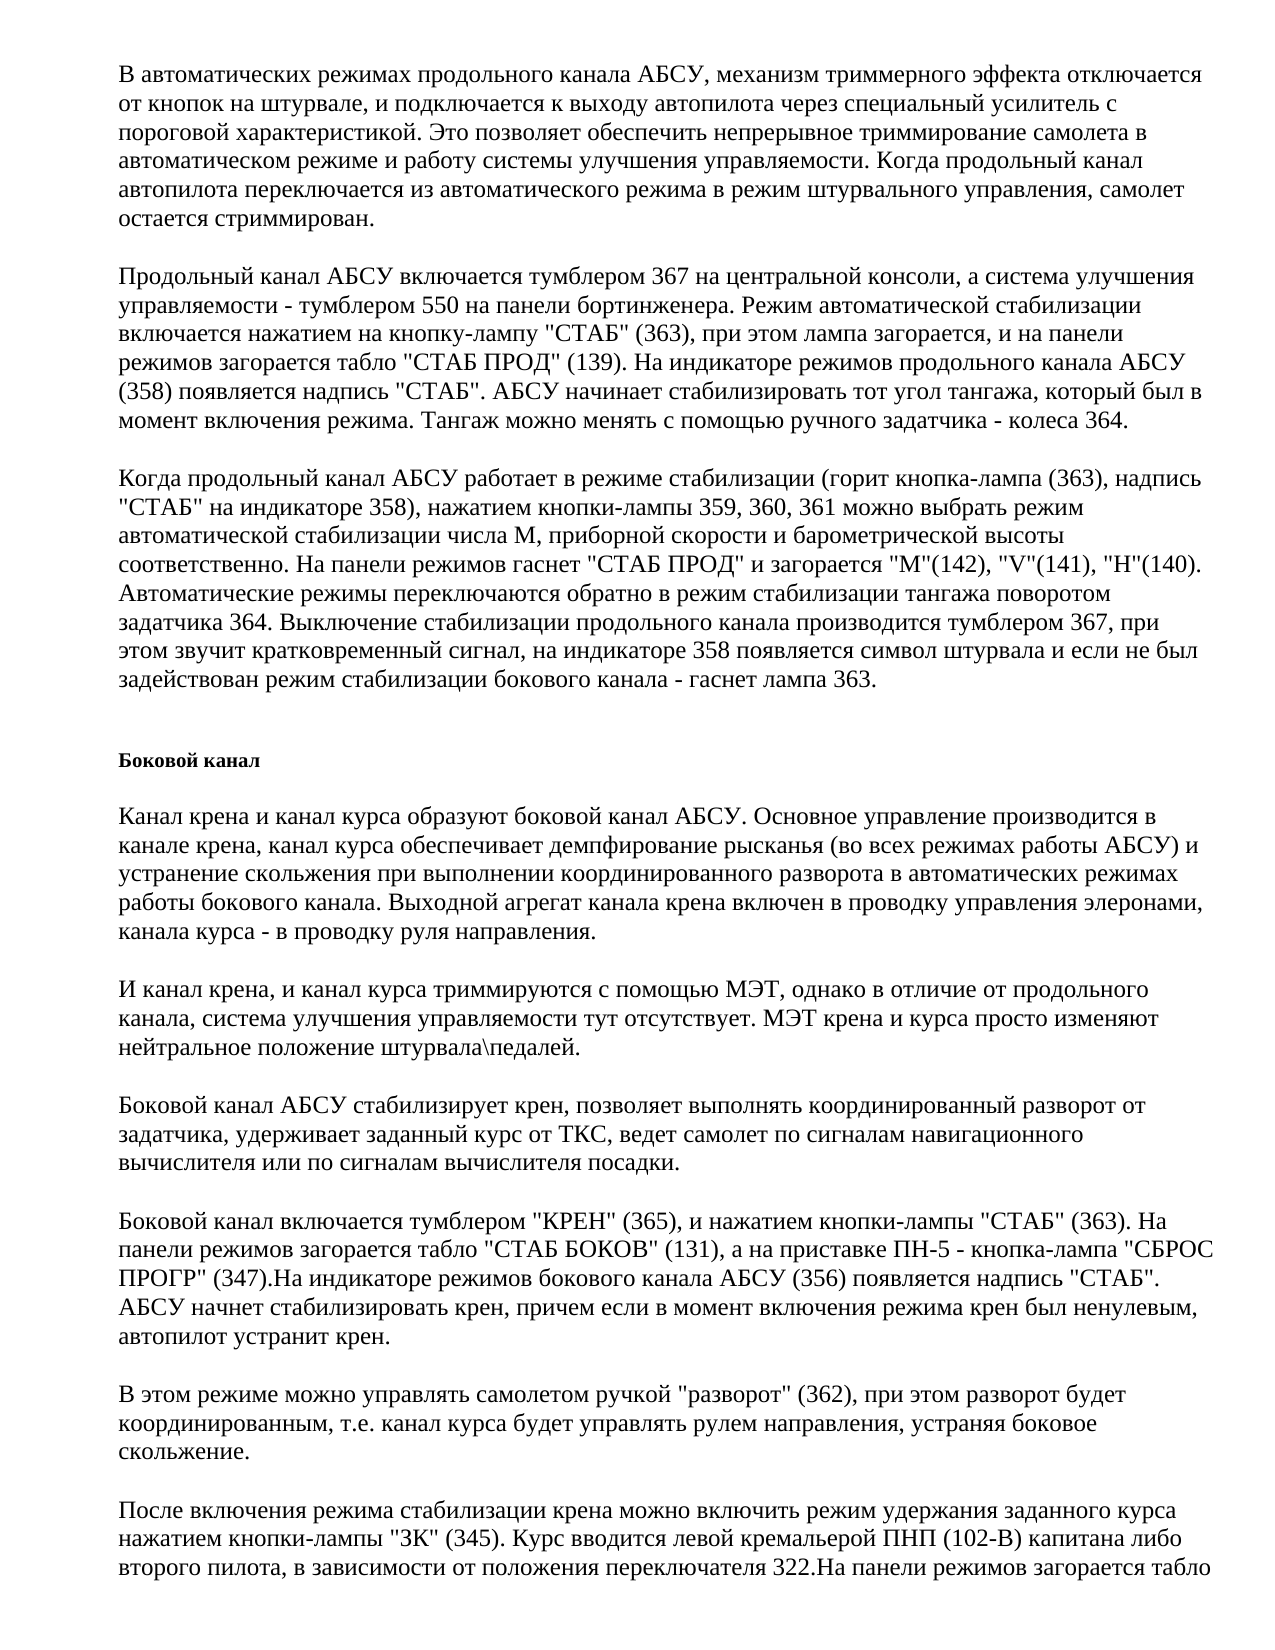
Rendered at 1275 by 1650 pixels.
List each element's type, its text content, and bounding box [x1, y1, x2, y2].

text В этом режиме можно управлять самолетом ручкой "разворот" (362), при этом разворот будет координированным, т.е. канал курса будет управлять рулем направления, устраняя боковое скольжение. [118, 1379, 1216, 1465]
subtitle Боковой канал [118, 747, 1216, 772]
text Канал крена и канал курса образуют боковой канал АБСУ. Основное управление производится в канале крена, канал курса обеспечивает демпфирование рысканья (во всех режимах работы АБСУ) и устранение скольжения при выполнении координированного разворота в автоматических режимах работы бокового канала. Выходной агрегат канала крена включен в проводку управления элеронами, канала курса - в проводку руля направления. [118, 801, 1216, 945]
text Когда продольный канал АБСУ работает в режиме стабилизации (горит кнопка-лампа (363), надпись "СТАБ" на индикаторе 358), нажатием кнопки-лампы 359, 360, 361 можно выбрать режим автоматической стабилизации числа М, приборной скорости и барометрической высоты соответственно. На панели режимов гаснет "СТАБ ПРОД" и загорается "M"(142), "V"(141), "H"(140). Автоматические режимы переключаются обратно в режим стабилизации тангажа поворотом задатчика 364. Выключение стабилизации продольного канала производится тумблером 367, при этом звучит кратковременный сигнал, на индикаторе 358 появляется символ штурвала и если не был задействован режим стабилизации бокового канала - гаснет лампа 363. [118, 463, 1216, 693]
text В автоматических режимах продольного канала АБСУ, механизм триммерного эффекта отключается от кнопок на штурвале, и подключается к выходу автопилота через специальный усилитель с пороговой характеристикой. Это позволяет обеспечить непрерывное триммирование самолета в автоматическом режиме и работу системы улучшения управляемости. Когда продольный канал автопилота переключается из автоматического режима в режим штурвального управления, самолет остается стриммирован. [118, 59, 1216, 232]
text Продольный канал АБСУ включается тумблером 367 на центральной консоли, а система улучшения управляемости - тумблером 550 на панели бортинженера. Режим автоматической стабилизации включается нажатием на кнопку-лампу "СТАБ" (363), при этом лампа загорается, и на панели режимов загорается табло "СТАБ ПРОД" (139). На индикаторе режимов продольного канала АБСУ (358) появляется надпись "СТАБ". АБСУ начинает стабилизировать тот угол тангажа, который был в момент включения режима. Тангаж можно менять с помощью ручного задатчика - колеса 364. [118, 261, 1216, 433]
text И канал крена, и канал курса триммируются с помощью МЭТ, однако в отличие от продольного канала, система улучшения управляемости тут отсутствует. МЭТ крена и курса просто изменяют нейтральное положение штурвала\педалей. [118, 974, 1216, 1061]
text Боковой канал включается тумблером "КРЕН" (365), и нажатием кнопки-лампы "СТАБ" (363). На панели режимов загорается табло "СТАБ БОКОВ" (131), а на приставке ПН-5 - кнопка-лампа "СБРОС ПРОГР" (347).На индикаторе режимов бокового канала АБСУ (356) появляется надпись "СТАБ". АБСУ начнет стабилизировать крен, причем если в момент включения режима крен был ненулевым, автопилот устранит крен. [118, 1206, 1216, 1349]
text Боковой канал АБСУ стабилизирует крен, позволяет выполнять координированный разворот от задатчика, удерживает заданный курс от ТКС, ведет самолет по сигналам навигационного вычислителя или по сигналам вычислителя посадки. [118, 1090, 1216, 1176]
text После включения режима стабилизации крена можно включить режим удержания заданного курса нажатием кнопки-лампы "ЗК" (345). Курс вводится левой кремальерой ПНП (102-B) капитана либо второго пилота, в зависимости от положения переключателя 322.На панели режимов загорается табло [118, 1495, 1216, 1581]
